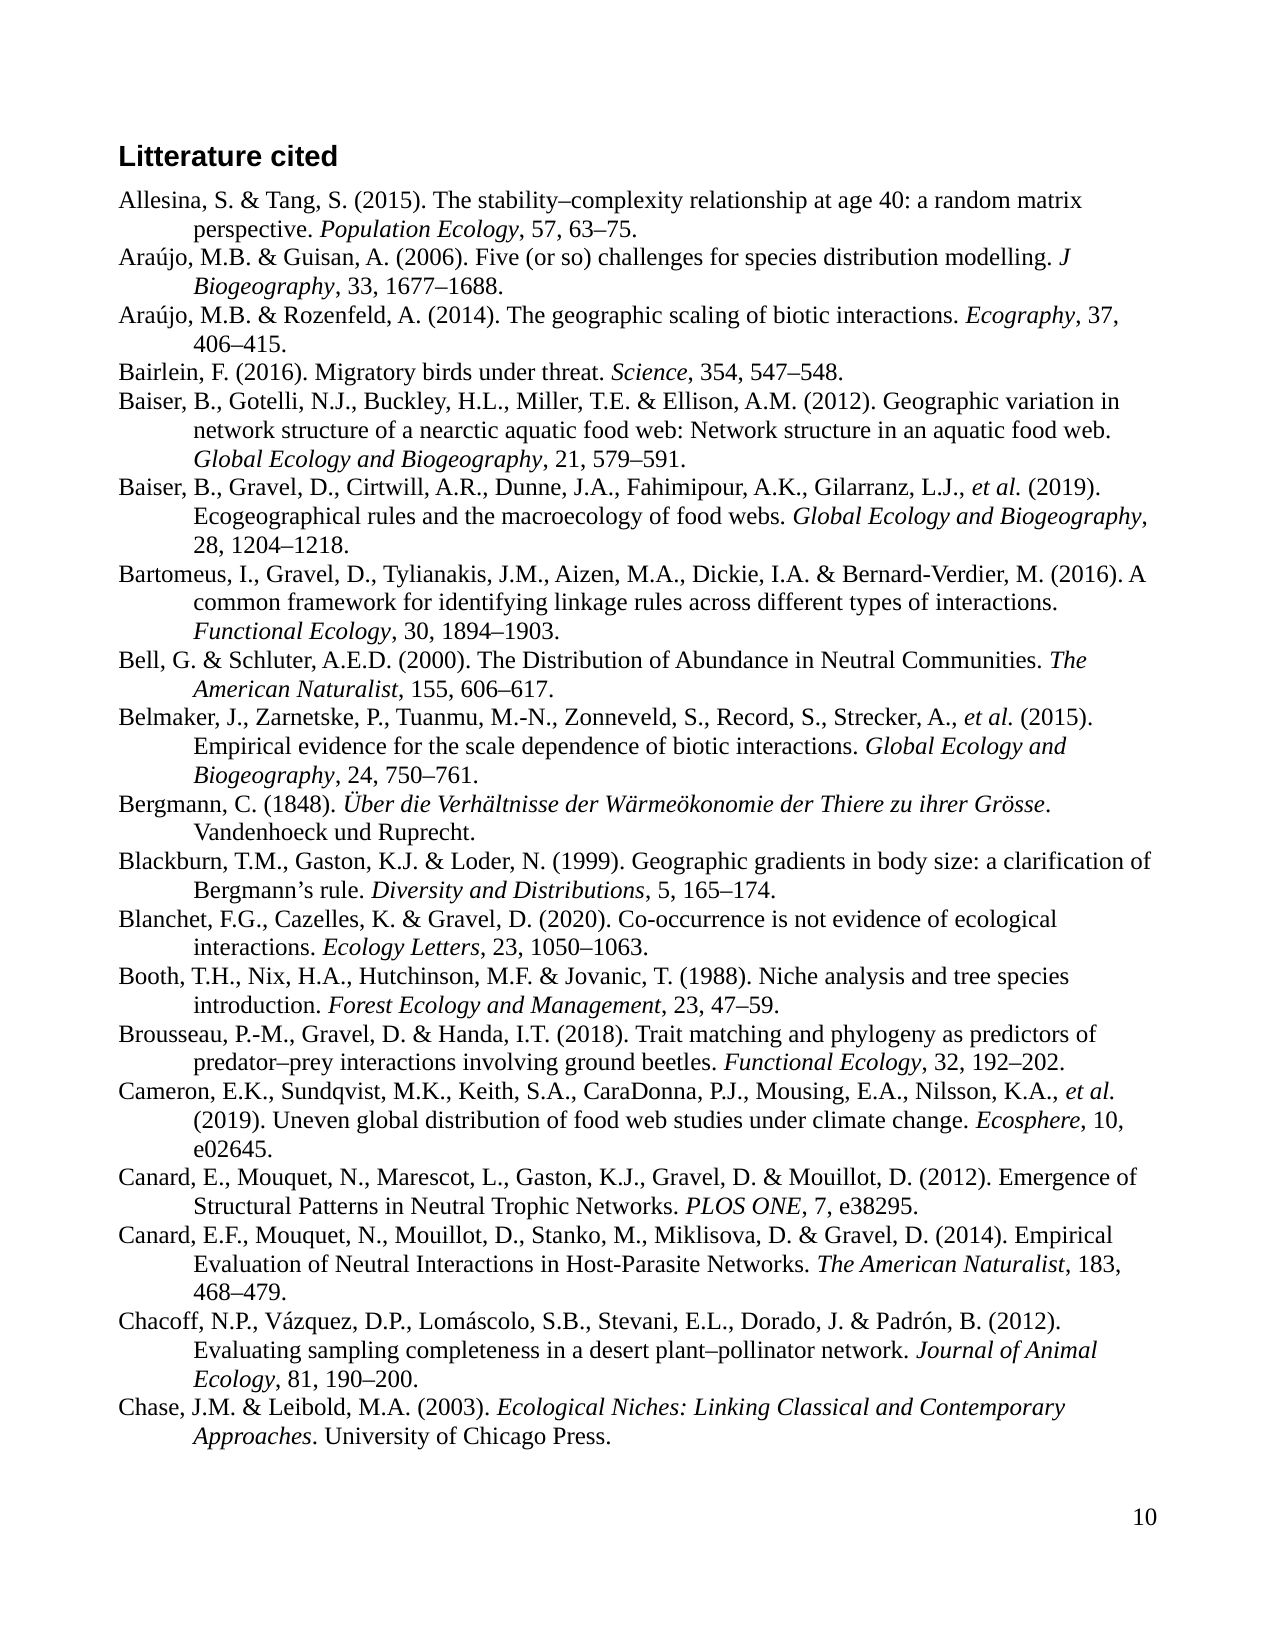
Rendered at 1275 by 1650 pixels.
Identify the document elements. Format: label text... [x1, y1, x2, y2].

text Booth, T.H., Nix, H.A., Hutchinson, M.F. & Jovanic, T. (1988). Niche analysis and tree species introduction. Forest Ecology and Management, 23, 47–59. [118, 961, 1157, 1019]
text Belmaker, J., Zarnetske, P., Tuanmu, M.-N., Zonneveld, S., Record, S., Strecker, A., et al. (2015). Empirical evidence for the scale dependence of biotic interactions. Global Ecology and Biogeography, 24, 750–761. [118, 702, 1157, 789]
text Araújo, M.B. & Guisan, A. (2006). Five (or so) challenges for species distribution modelling. J Biogeography, 33, 1677–1688. [118, 242, 1157, 300]
text Canard, E.F., Mouquet, N., Mouillot, D., Stanko, M., Miklisova, D. & Gravel, D. (2014). Empirical Evaluation of Neutral Interactions in Host-Parasite Networks. The American Naturalist, 183, 468–479. [118, 1220, 1157, 1306]
text Bergmann, C. (1848). Über die Verhältnisse der Wärmeökonomie der Thiere zu ihrer Grösse. Vandenhoeck und Ruprecht. [118, 789, 1157, 846]
text Brousseau, P.-M., Gravel, D. & Handa, I.T. (2018). Trait matching and phylogeny as predictors of predator–prey interactions involving ground beetles. Functional Ecology, 32, 192–202. [118, 1019, 1157, 1076]
text Araújo, M.B. & Rozenfeld, A. (2014). The geographic scaling of biotic interactions. Ecography, 37, 406–415. [118, 300, 1157, 357]
text Baiser, B., Gravel, D., Cirtwill, A.R., Dunne, J.A., Fahimipour, A.K., Gilarranz, L.J., et al. (2019). Ecogeographical rules and the macroecology of food webs. Global Ecology and Biogeography, 28, 1204–1218. [118, 472, 1157, 559]
text Baiser, B., Gotelli, N.J., Buckley, H.L., Miller, T.E. & Ellison, A.M. (2012). Geographic variation in network structure of a nearctic aquatic food web: Network structure in an aquatic food web. Global Ecology and Biogeography, 21, 579–591. [118, 386, 1157, 472]
text Blackburn, T.M., Gaston, K.J. & Loder, N. (1999). Geographic gradients in body size: a clarification of Bergmann’s rule. Diversity and Distributions, 5, 165–174. [118, 846, 1157, 904]
text Bartomeus, I., Gravel, D., Tylianakis, J.M., Aizen, M.A., Dickie, I.A. & Bernard‐Verdier, M. (2016). A common framework for identifying linkage rules across different types of interactions. Functional Ecology, 30, 1894–1903. [118, 559, 1157, 645]
text Canard, E., Mouquet, N., Marescot, L., Gaston, K.J., Gravel, D. & Mouillot, D. (2012). Emergence of Structural Patterns in Neutral Trophic Networks. PLOS ONE, 7, e38295. [118, 1162, 1157, 1220]
text Chacoff, N.P., Vázquez, D.P., Lomáscolo, S.B., Stevani, E.L., Dorado, J. & Padrón, B. (2012). Evaluating sampling completeness in a desert plant–pollinator network. Journal of Animal Ecology, 81, 190–200. [118, 1306, 1157, 1392]
text Cameron, E.K., Sundqvist, M.K., Keith, S.A., CaraDonna, P.J., Mousing, E.A., Nilsson, K.A., et al. (2019). Uneven global distribution of food web studies under climate change. Ecosphere, 10, e02645. [118, 1076, 1157, 1162]
text Allesina, S. & Tang, S. (2015). The stability–complexity relationship at age 40: a random matrix perspective. Population Ecology, 57, 63–75. [118, 185, 1157, 242]
text Chase, J.M. & Leibold, M.A. (2003). Ecological Niches: Linking Classical and Contemporary Approaches. University of Chicago Press. [118, 1392, 1157, 1450]
text Bell, G. & Schluter, A.E.D. (2000). The Distribution of Abundance in Neutral Communities. The American Naturalist, 155, 606–617. [118, 645, 1157, 702]
subtitle Litterature cited [118, 139, 1157, 172]
text Blanchet, F.G., Cazelles, K. & Gravel, D. (2020). Co-occurrence is not evidence of ecological interactions. Ecology Letters, 23, 1050–1063. [118, 904, 1157, 961]
text Bairlein, F. (2016). Migratory birds under threat. Science, 354, 547–548. [118, 357, 1157, 386]
